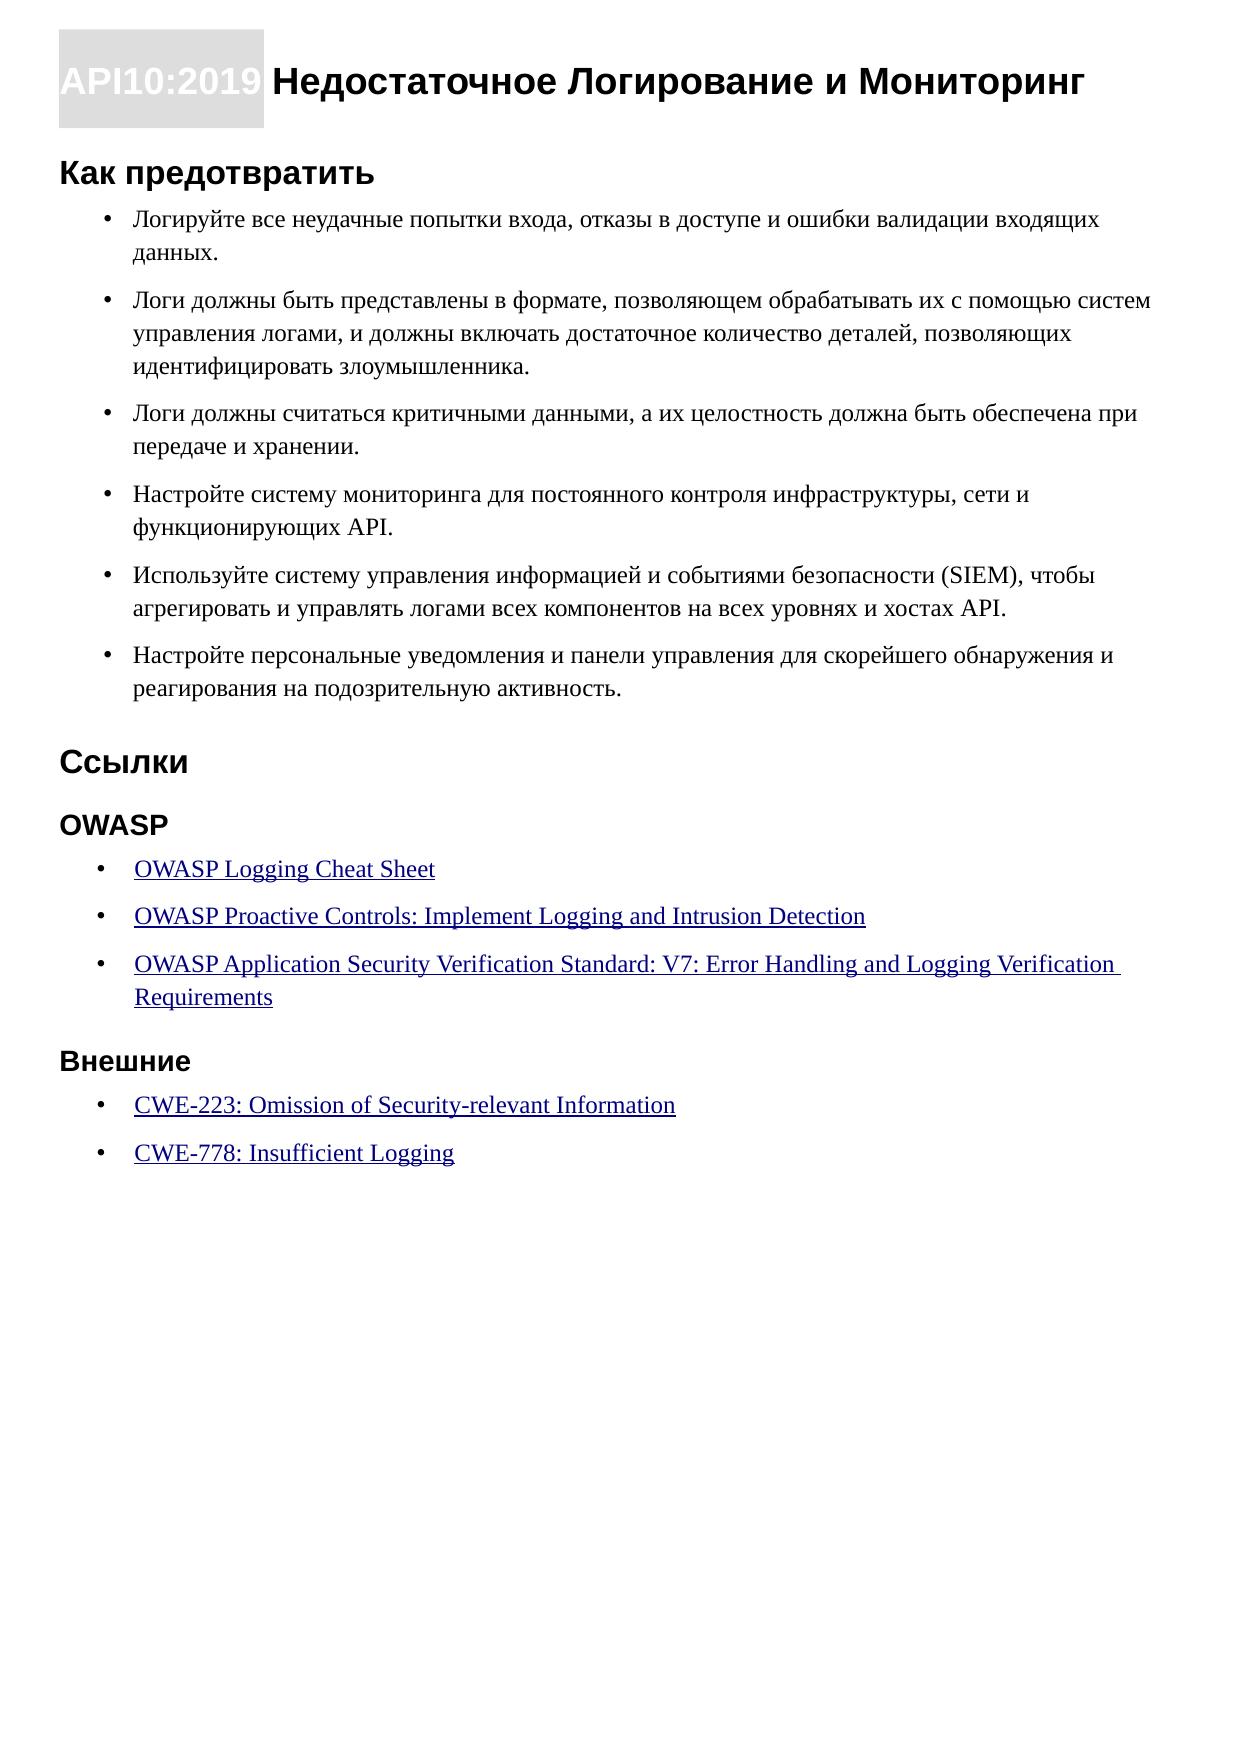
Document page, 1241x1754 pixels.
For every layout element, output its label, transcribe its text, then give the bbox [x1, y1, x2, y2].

subtitle Как предотвратить [59, 153, 1181, 192]
list OWASP Application Security Verification Standard: V7: Error Handling and Logging Verification Requirements [97, 949, 1181, 1011]
subtitle Ссылки [59, 742, 1181, 780]
list Настройте персональные уведомления и панели управления для скорейшего обнаружения и реагирования на подозрительную активность. [103, 640, 1181, 702]
list Настройте систему мониторинга для постоянного контроля инфраструктуры, сети и функционирующих API. [103, 479, 1181, 541]
list Логи должны быть представлены в формате, позволяющем обрабатывать их с помощью систем управления логами, и должны включать достаточное количество деталей, позволяющих идентифицировать злоумышленника. [103, 285, 1181, 379]
list Логируйте все неудачные попытки входа, отказы в доступе и ошибки валидации входящих данных. [103, 204, 1181, 266]
list Логи должны считаться критичными данными, а их целостность должна быть обеспечена при передаче и хранении. [103, 398, 1181, 460]
list OWASP Logging Cheat Sheet [97, 854, 1181, 882]
list CWE-223: Omission of Security-relevant Information [97, 1090, 1181, 1119]
list Используйте систему управления информацией и событиями безопасности (SIEM), чтобы агрегировать и управлять логами всех компонентов на всех уровнях и хостах API. [103, 560, 1181, 621]
list OWASP Proactive Controls: Implement Logging and Intrusion Detection [97, 901, 1181, 930]
subtitle OWASP [59, 807, 1181, 841]
list CWE-778: Insufficient Logging [97, 1138, 1181, 1167]
subtitle Внешние [59, 1044, 1181, 1078]
